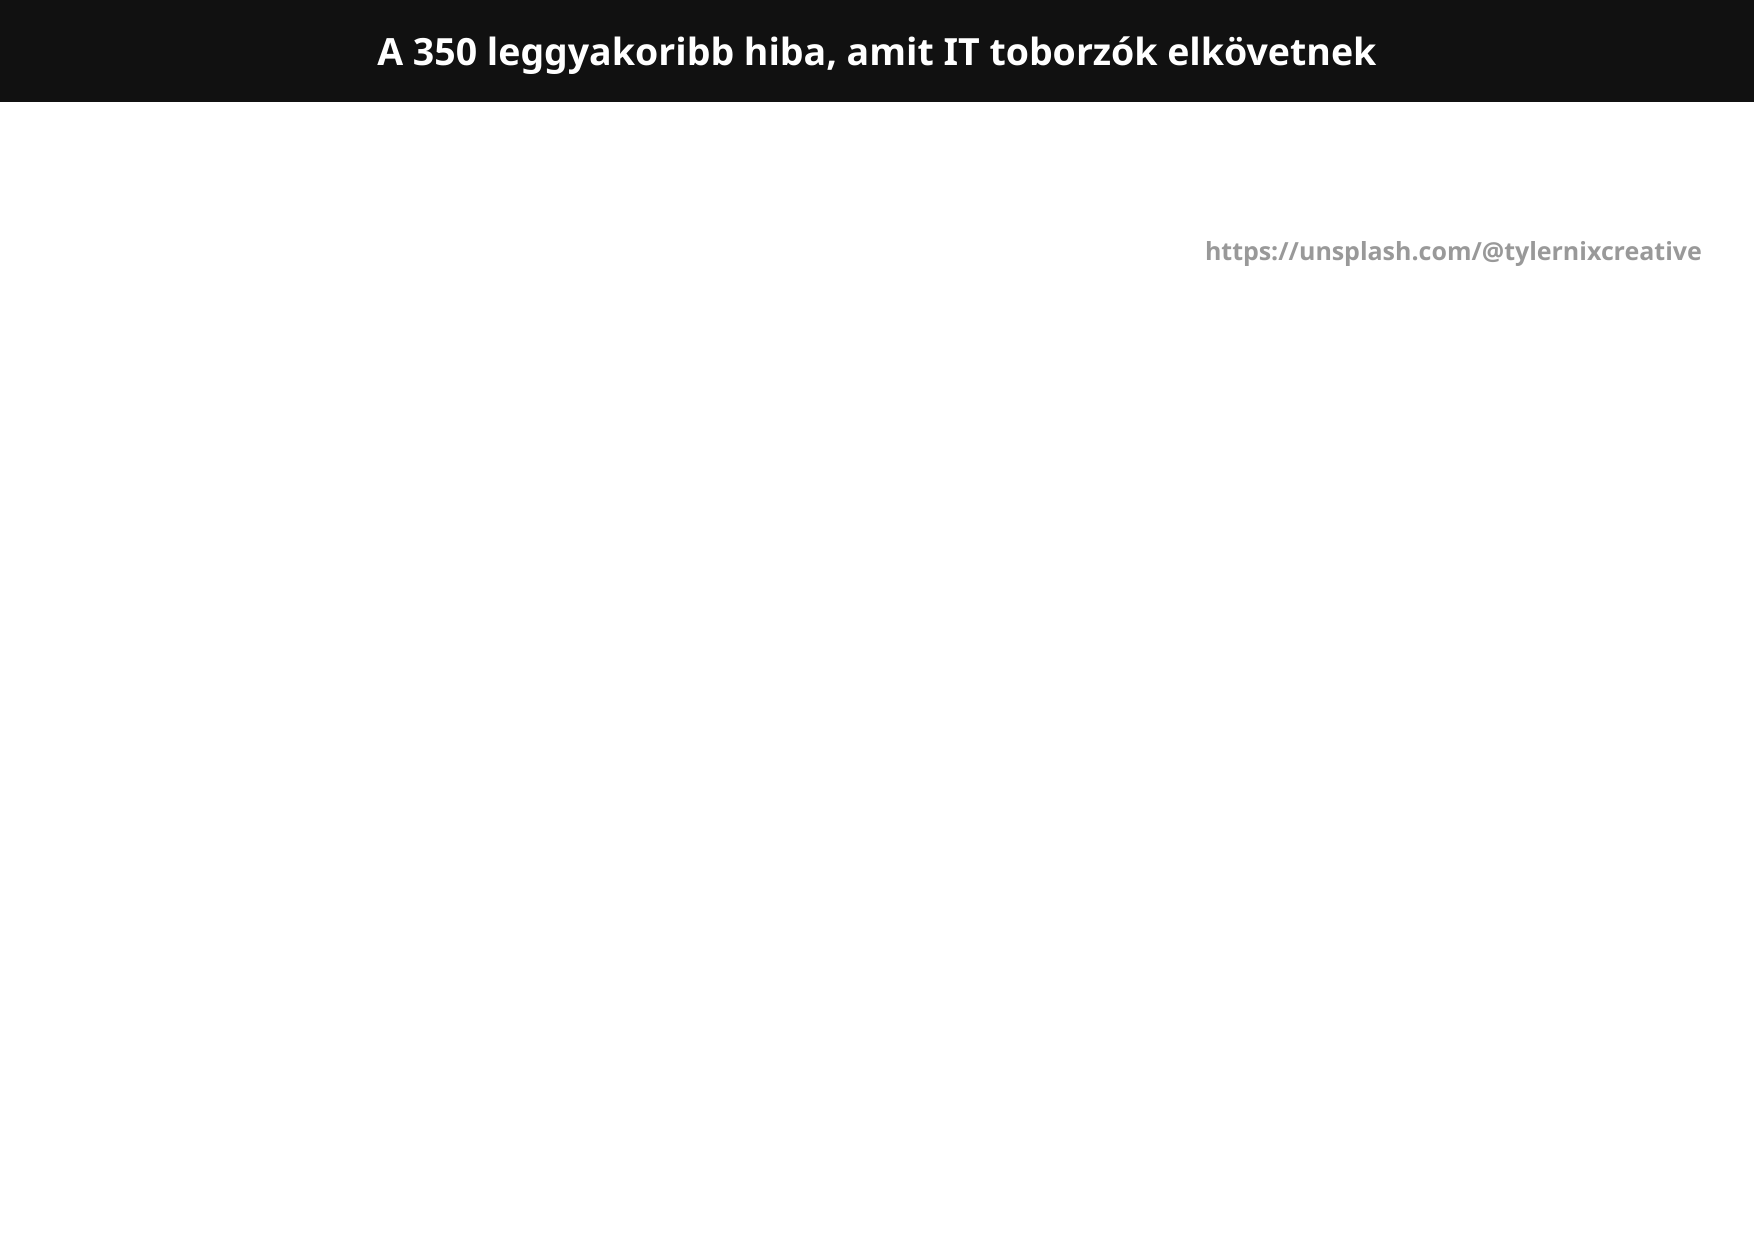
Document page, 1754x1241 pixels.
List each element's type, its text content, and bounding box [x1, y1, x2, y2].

text https://unsplash.com/@tylernixcreative [0, 234, 1754, 268]
